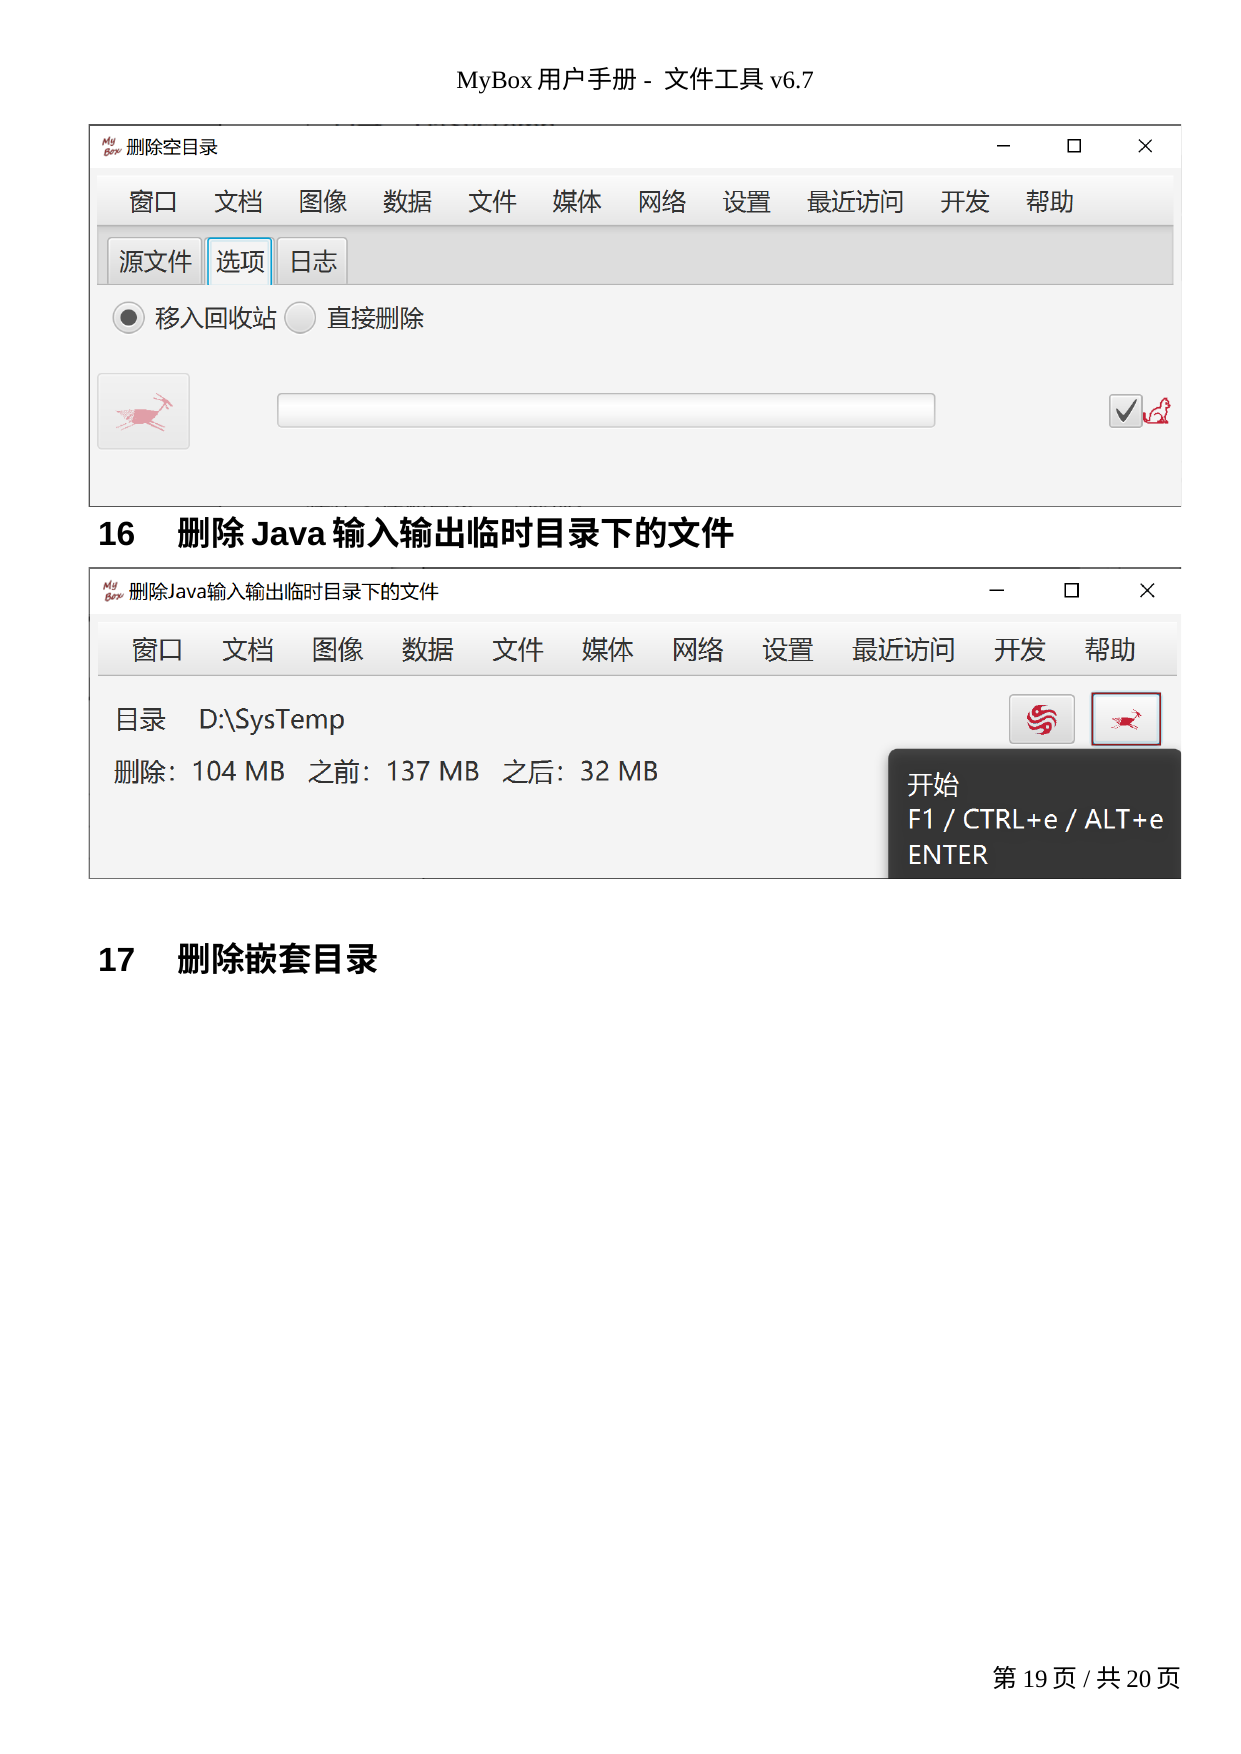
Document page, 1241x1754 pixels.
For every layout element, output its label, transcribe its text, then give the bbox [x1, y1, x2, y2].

picture [88, 124, 1182, 507]
subtitle 删除Java输入输出临时目录下的文件 [88, 507, 1181, 555]
picture [88, 567, 1182, 879]
subtitle 删除嵌套目录 [88, 933, 1181, 981]
